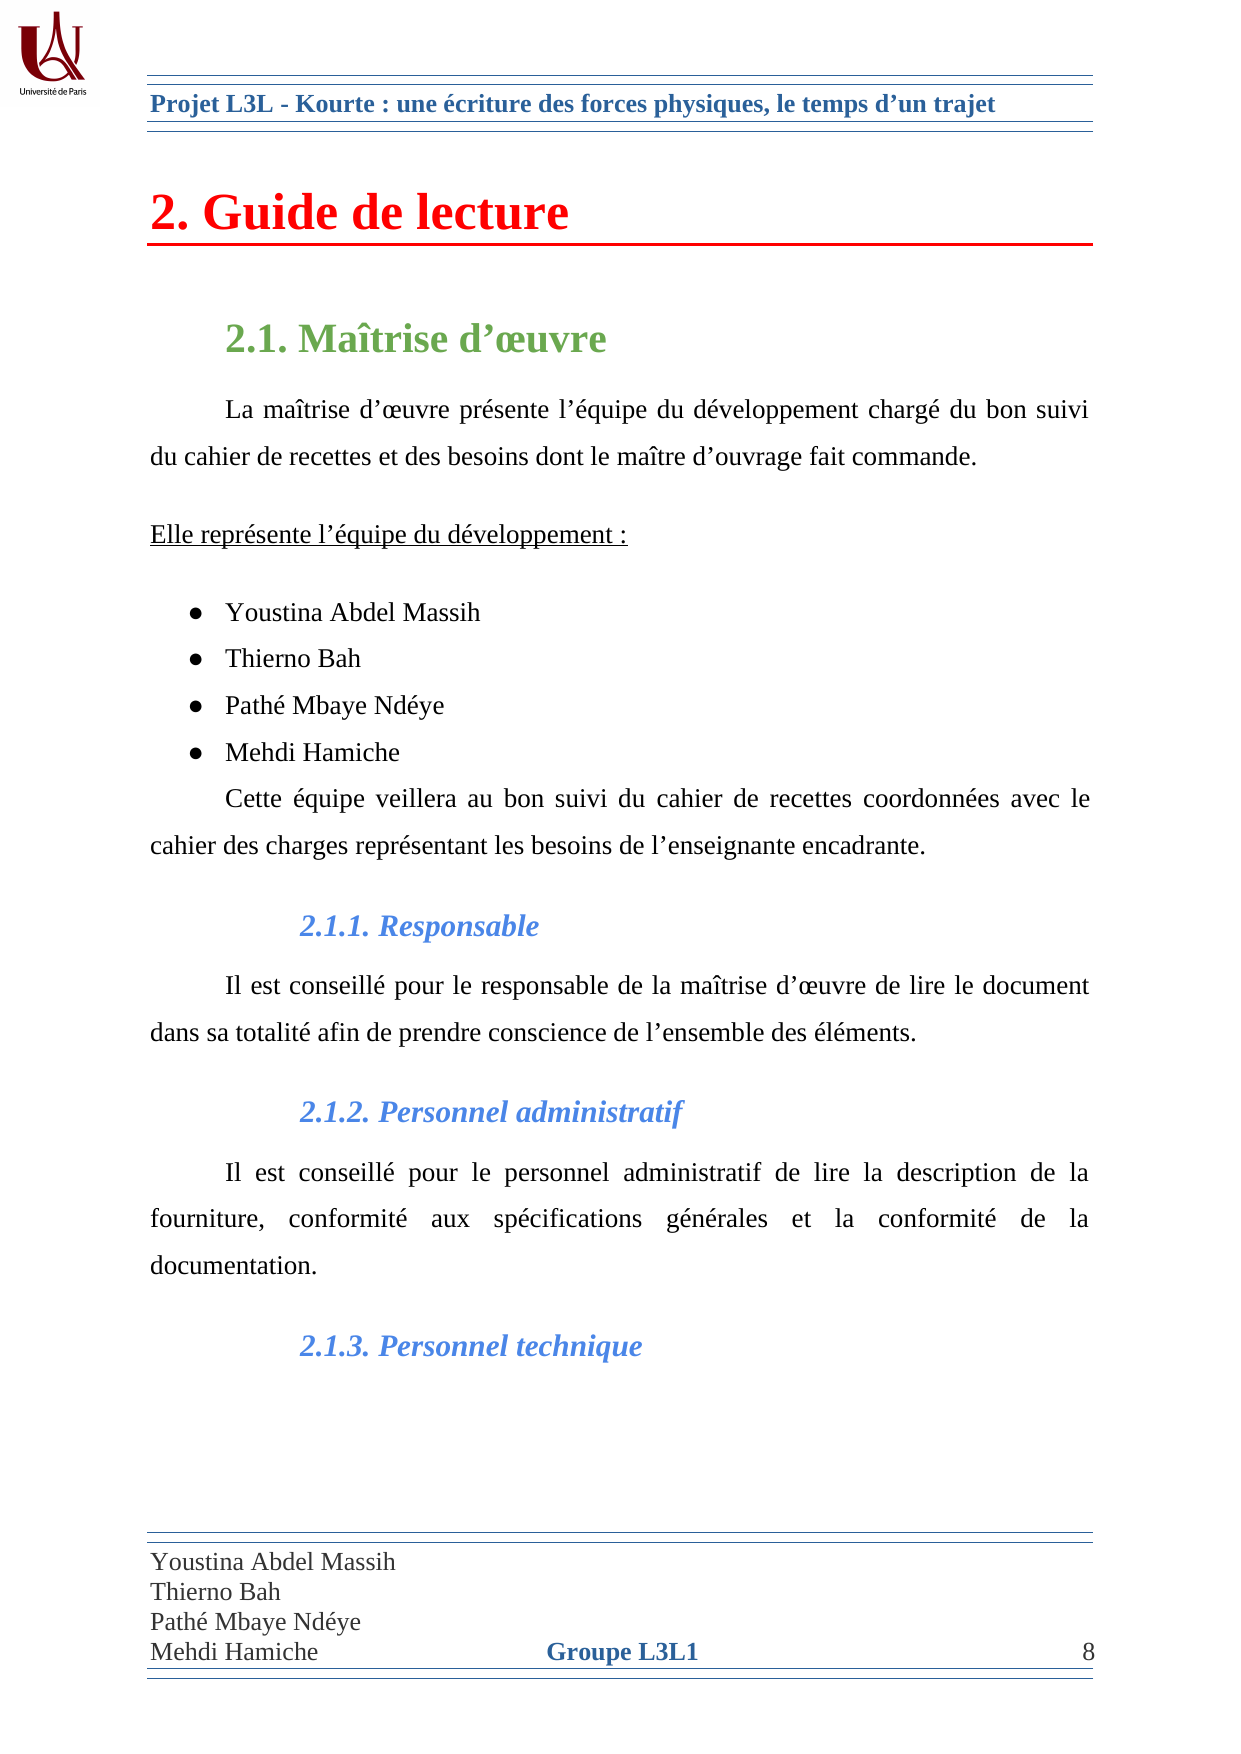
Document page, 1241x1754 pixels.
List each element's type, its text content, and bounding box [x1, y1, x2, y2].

text La maîtrise d’œuvre présente l’équipe du développement chargé du bon suivi du cahier de recettes et des besoins dont le maître d’ouvrage fait commande. [150, 393, 1090, 471]
list Thierno Bah [187, 642, 1090, 673]
subtitle 2.1. Maîtrise d’œuvre [150, 313, 1090, 361]
subtitle 2.1.2. Personnel administratif [225, 1094, 1090, 1130]
subtitle 2.1.1. Responsable [225, 907, 1090, 943]
text Il est conseillé pour le responsable de la maîtrise d’œuvre de lire le document dans sa totalité afin de prendre conscience de l’ensemble des éléments. [150, 969, 1090, 1047]
list Youstina Abdel Massih [187, 596, 1090, 627]
text Cette équipe veillera au bon suivi du cahier de recettes coordonnées avec le cahier des charges représentant les besoins de l’enseignante encadrante. [150, 782, 1090, 860]
subtitle 2.1.3. Personnel technique [225, 1327, 1090, 1363]
text Elle représente l’équipe du développement : [150, 518, 1090, 549]
text Il est conseillé pour le personnel administratif de lire la description de la fourniture, conformité aux spécifications générales et la conformité de la documentation. [150, 1156, 1090, 1280]
list Mehdi Hamiche [187, 736, 1090, 767]
list Pathé Mbaye Ndéye [187, 689, 1090, 720]
subtitle 2. Guide de lecture [147, 178, 1093, 243]
picture [0, 0, 101, 107]
